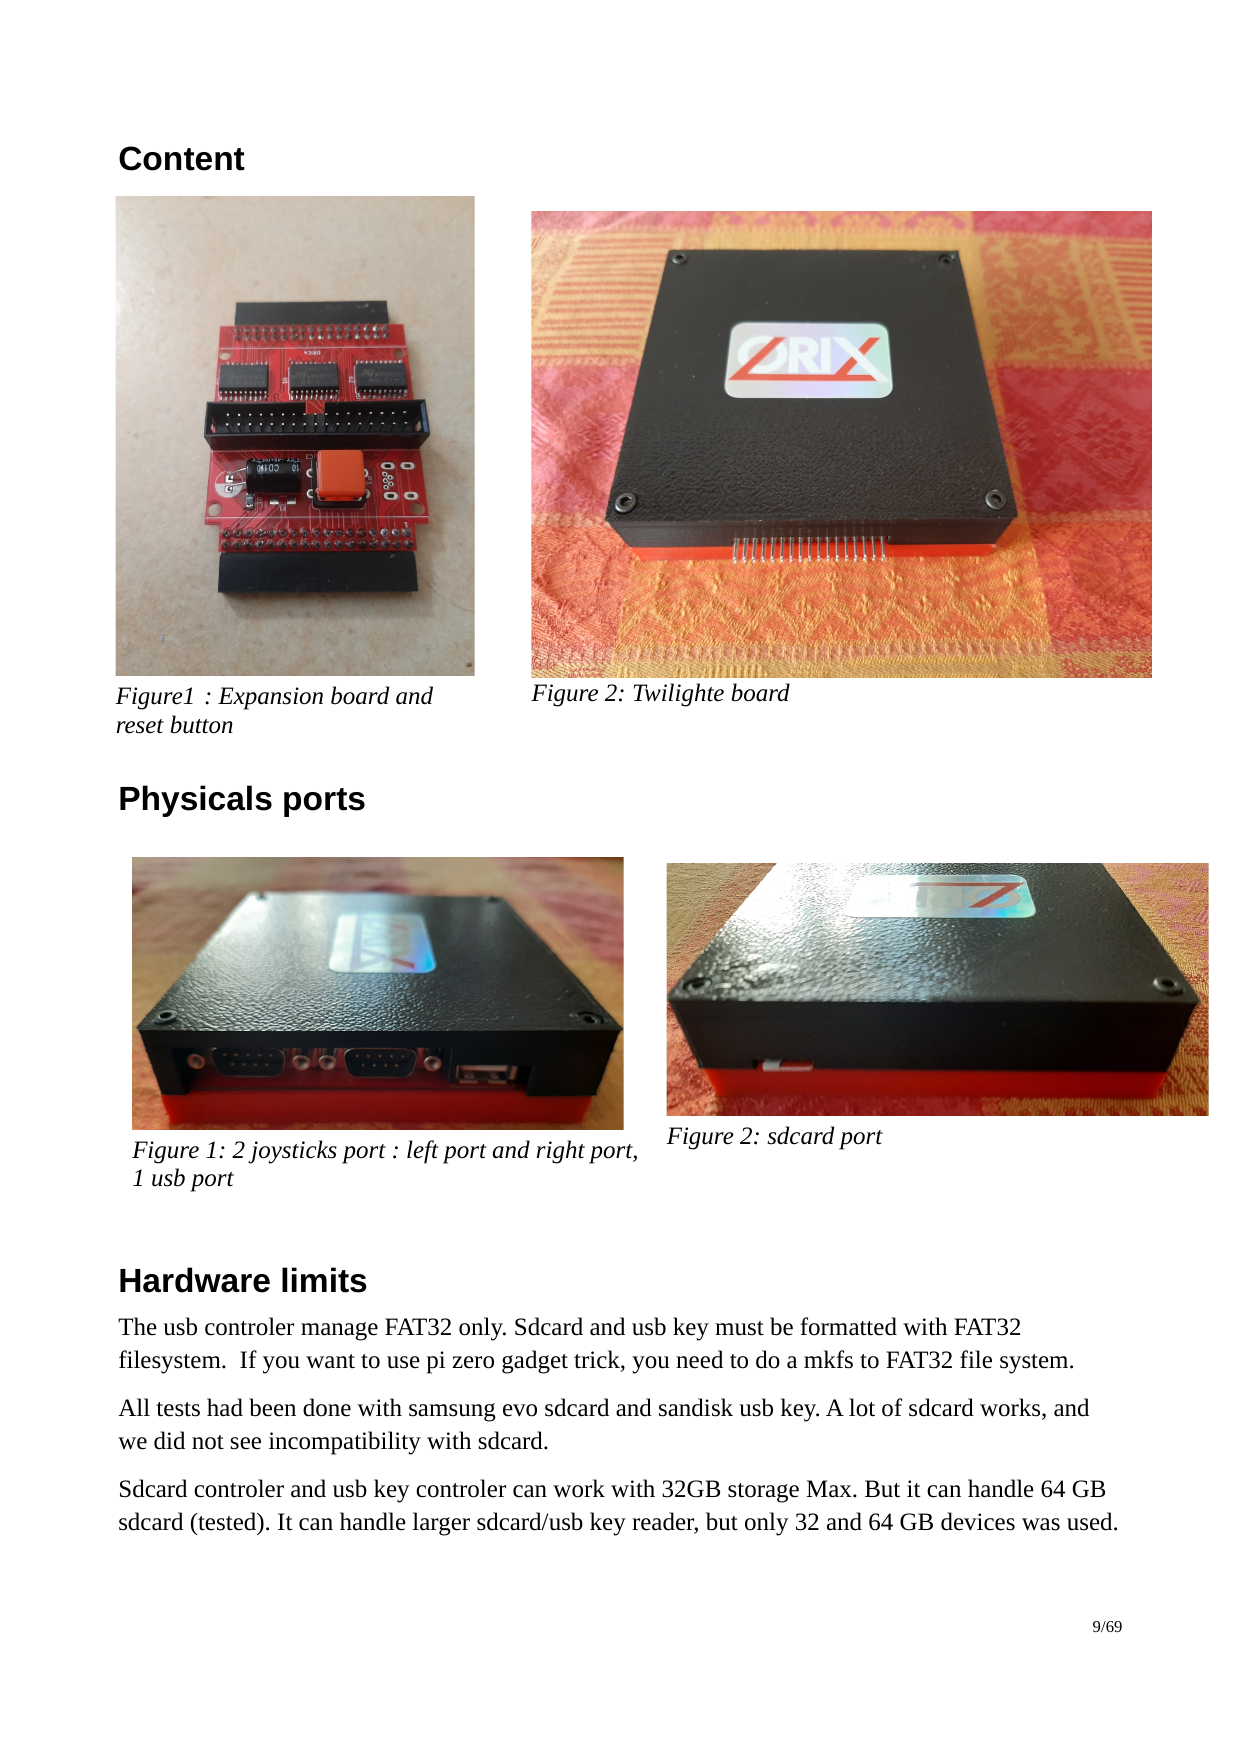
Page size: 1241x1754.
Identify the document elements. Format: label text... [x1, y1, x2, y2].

text Figure 1: 2 joysticks port : left port and right port, 1 usb port [132, 858, 655, 1192]
picture [132, 857, 624, 1130]
text All tests had been done with samsung evo sdcard and sandisk usb key. A lot of sdcard works, and we did not see incompatibility with sdcard. [118, 1393, 1122, 1454]
text Figure 2: Twilighte board [531, 678, 1152, 707]
subtitle Physicals ports [118, 778, 1122, 817]
text Sdcard controler and usb key controler can work with 32GB storage Max. But it can handle 64 GB sdcard (tested). It can handle larger sdcard/usb key reader, but only 32 and 64 GB devices was used. [118, 1474, 1122, 1535]
subtitle Content [118, 139, 1122, 178]
subtitle Hardware limits [118, 1261, 1122, 1299]
picture [531, 211, 1152, 678]
text Figure 2: sdcard port [667, 1116, 1209, 1149]
text Figure1 : Expansion board and reset button [116, 676, 475, 738]
picture [666, 863, 1209, 1116]
text The usb controler manage FAT32 only. Sdcard and usb key must be formatted with FAT32 filesystem. If you want to use pi zero gadget trick, you need to do a mkfs to FAT32 file system. [118, 1312, 1122, 1374]
picture [115, 196, 475, 676]
